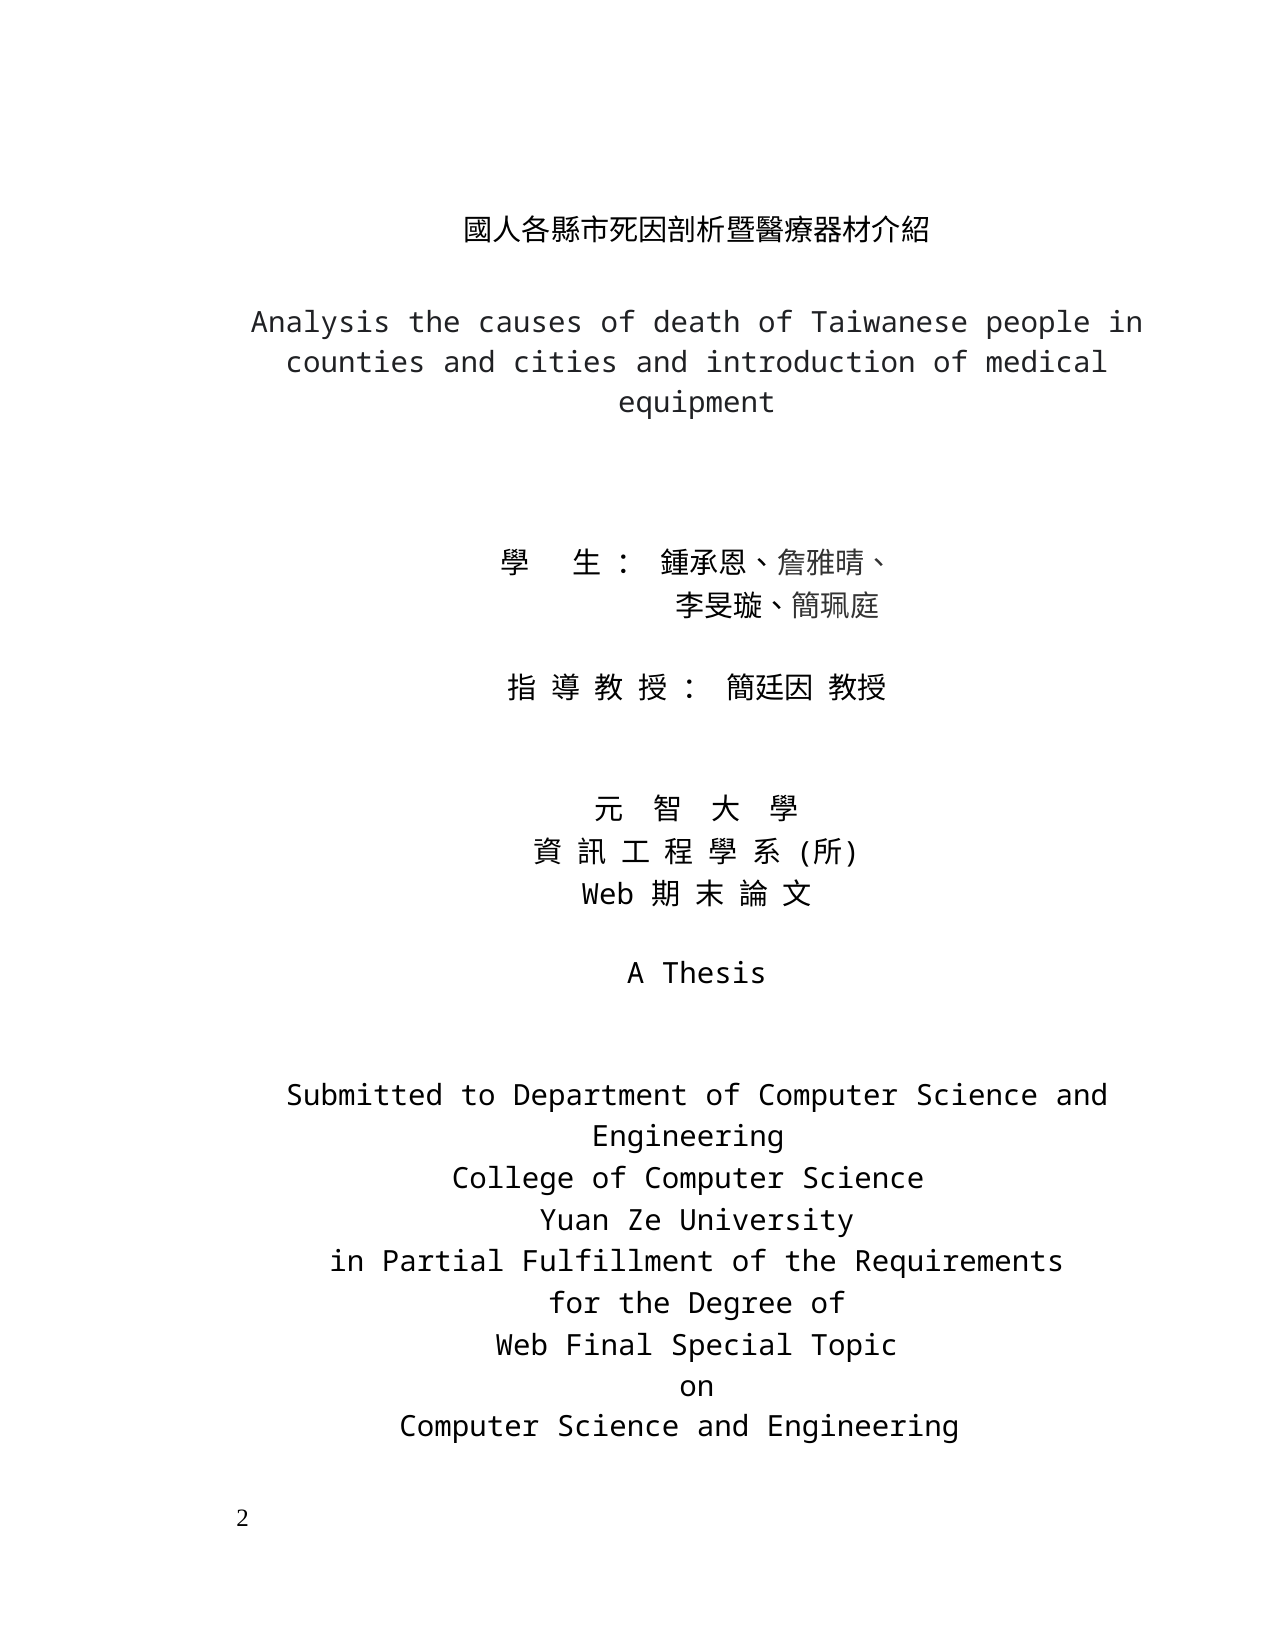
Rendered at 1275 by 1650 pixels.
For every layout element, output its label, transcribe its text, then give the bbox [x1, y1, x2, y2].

text 資 訊 工 程 學 系 (所) [236, 828, 1157, 871]
text Analysis the causes of death of Taiwanese people in counties and cities and introduction of medical equipment [236, 302, 1157, 421]
text 學 生 ： 鍾承恩、詹雅晴、 [236, 540, 1157, 582]
text on [236, 1363, 1157, 1405]
text 國人各縣市死因剖析暨醫療器材介紹 [236, 207, 1157, 249]
text Web Final Special Topic [236, 1322, 1157, 1363]
text A Thesis [236, 953, 1157, 992]
text Yuan Ze University [236, 1197, 1157, 1238]
text in Partial Fulfillment of the Requirements [236, 1238, 1157, 1280]
text for the Degree of [236, 1280, 1157, 1322]
text 李旻璇、簡珮庭 [236, 582, 1157, 624]
text Computer Science and Engineering [236, 1405, 1157, 1445]
text 元 智 大 學 [236, 786, 1157, 828]
text College of Computer Science [236, 1155, 1157, 1197]
text Web 期 末 論 文 [236, 871, 1157, 913]
text 指 導 教 授 ： 簡廷因 教授 [236, 664, 1157, 707]
text Submitted to Department of Computer Science and Engineering [236, 1072, 1157, 1155]
